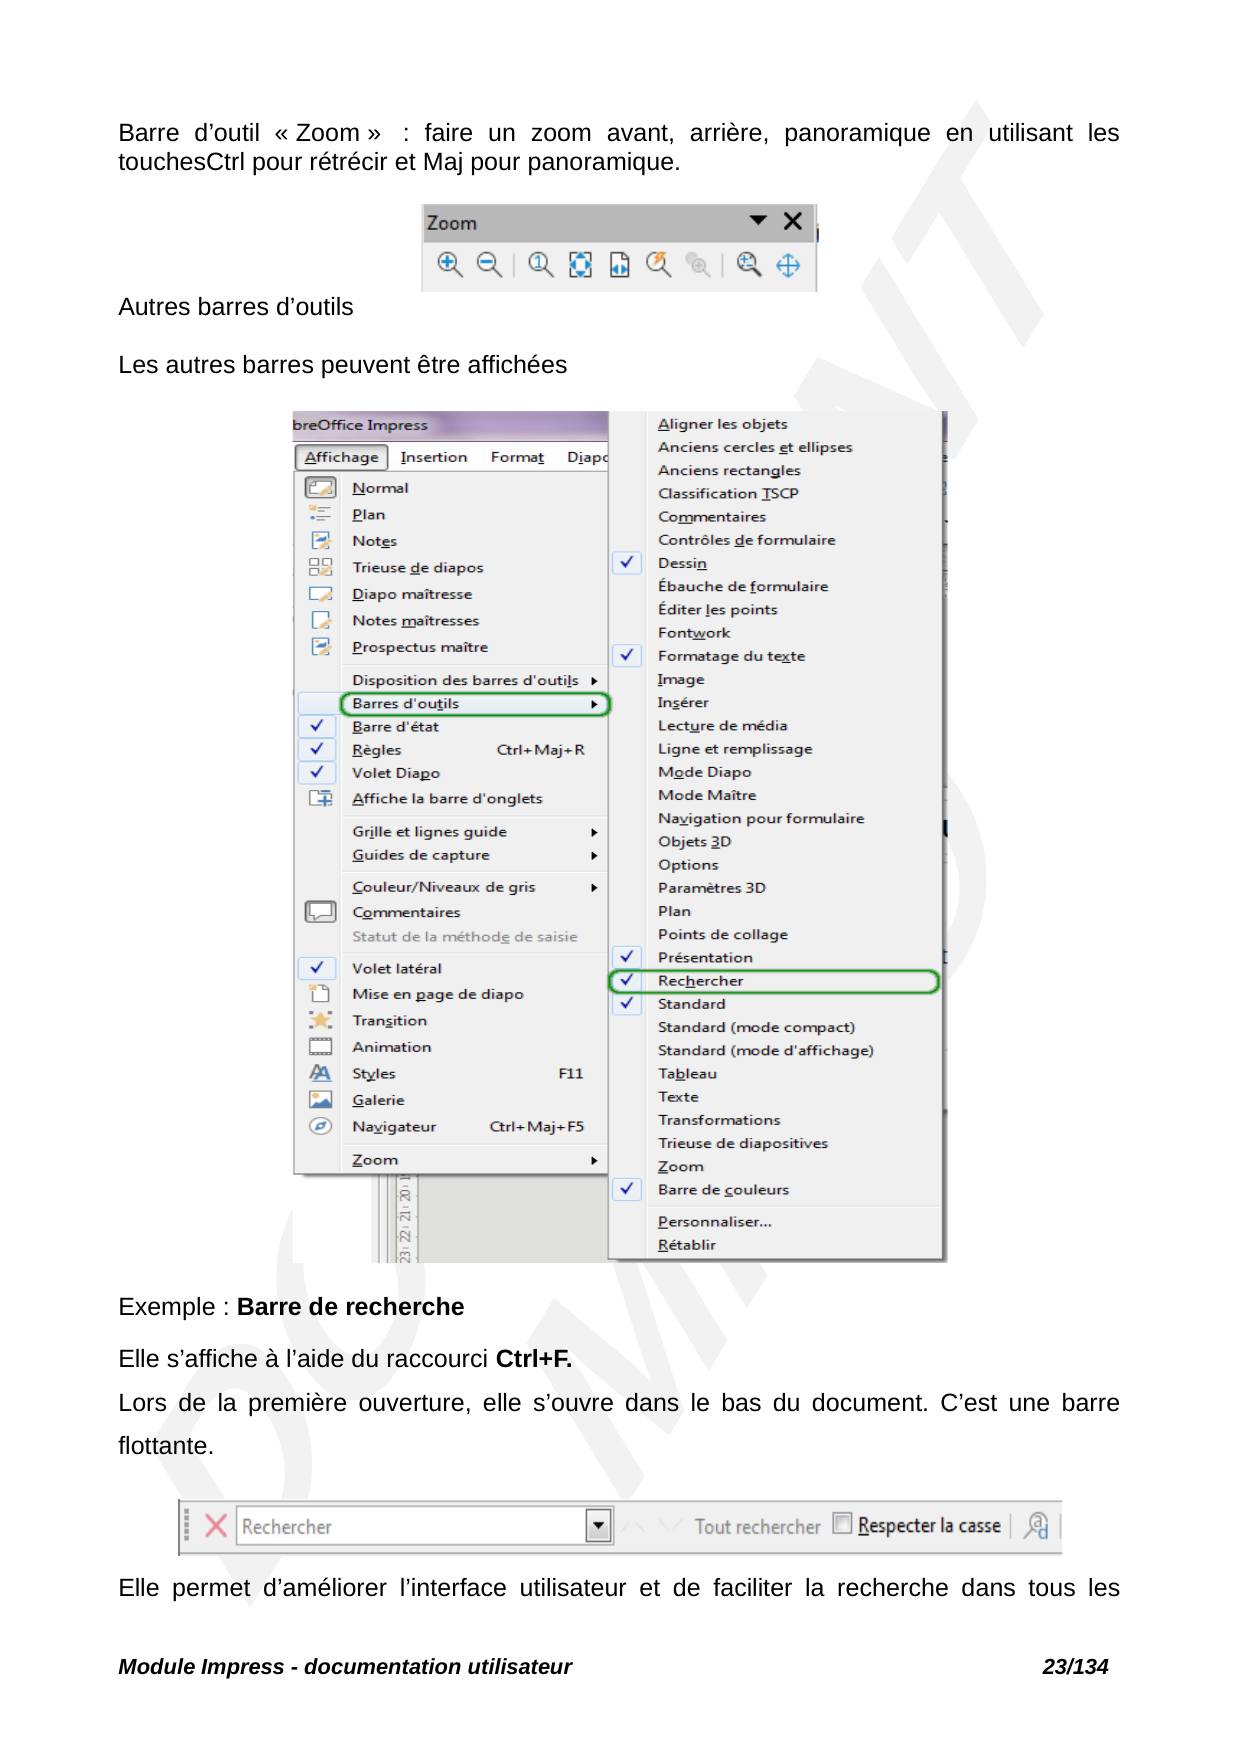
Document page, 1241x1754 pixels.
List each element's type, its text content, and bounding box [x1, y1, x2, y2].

text Barre d’outil « Zoom » : faire un zoom avant, arrière, panoramique en utilisant les touchesCtrl pour rétrécir et Maj pour panoramique. [118, 118, 1122, 176]
text Elle permet d’améliorer l’interface utilisateur et de faciliter la recherche dans tous les [118, 1475, 1122, 1602]
text Exemple : Barre de recherche [118, 1291, 1122, 1321]
text Autres barres d’outils [118, 182, 1122, 321]
text Les autres barres peuvent être affichées [118, 350, 1122, 379]
picture [421, 204, 819, 292]
picture [292, 411, 948, 1263]
picture [177, 1499, 1063, 1556]
text Elle s’affiche à l’aide du raccourci Ctrl+F. [118, 1344, 1122, 1373]
text Lors de la première ouverture, elle s’ouvre dans le bas du document. C’est une barre flottante. [118, 1388, 1122, 1460]
